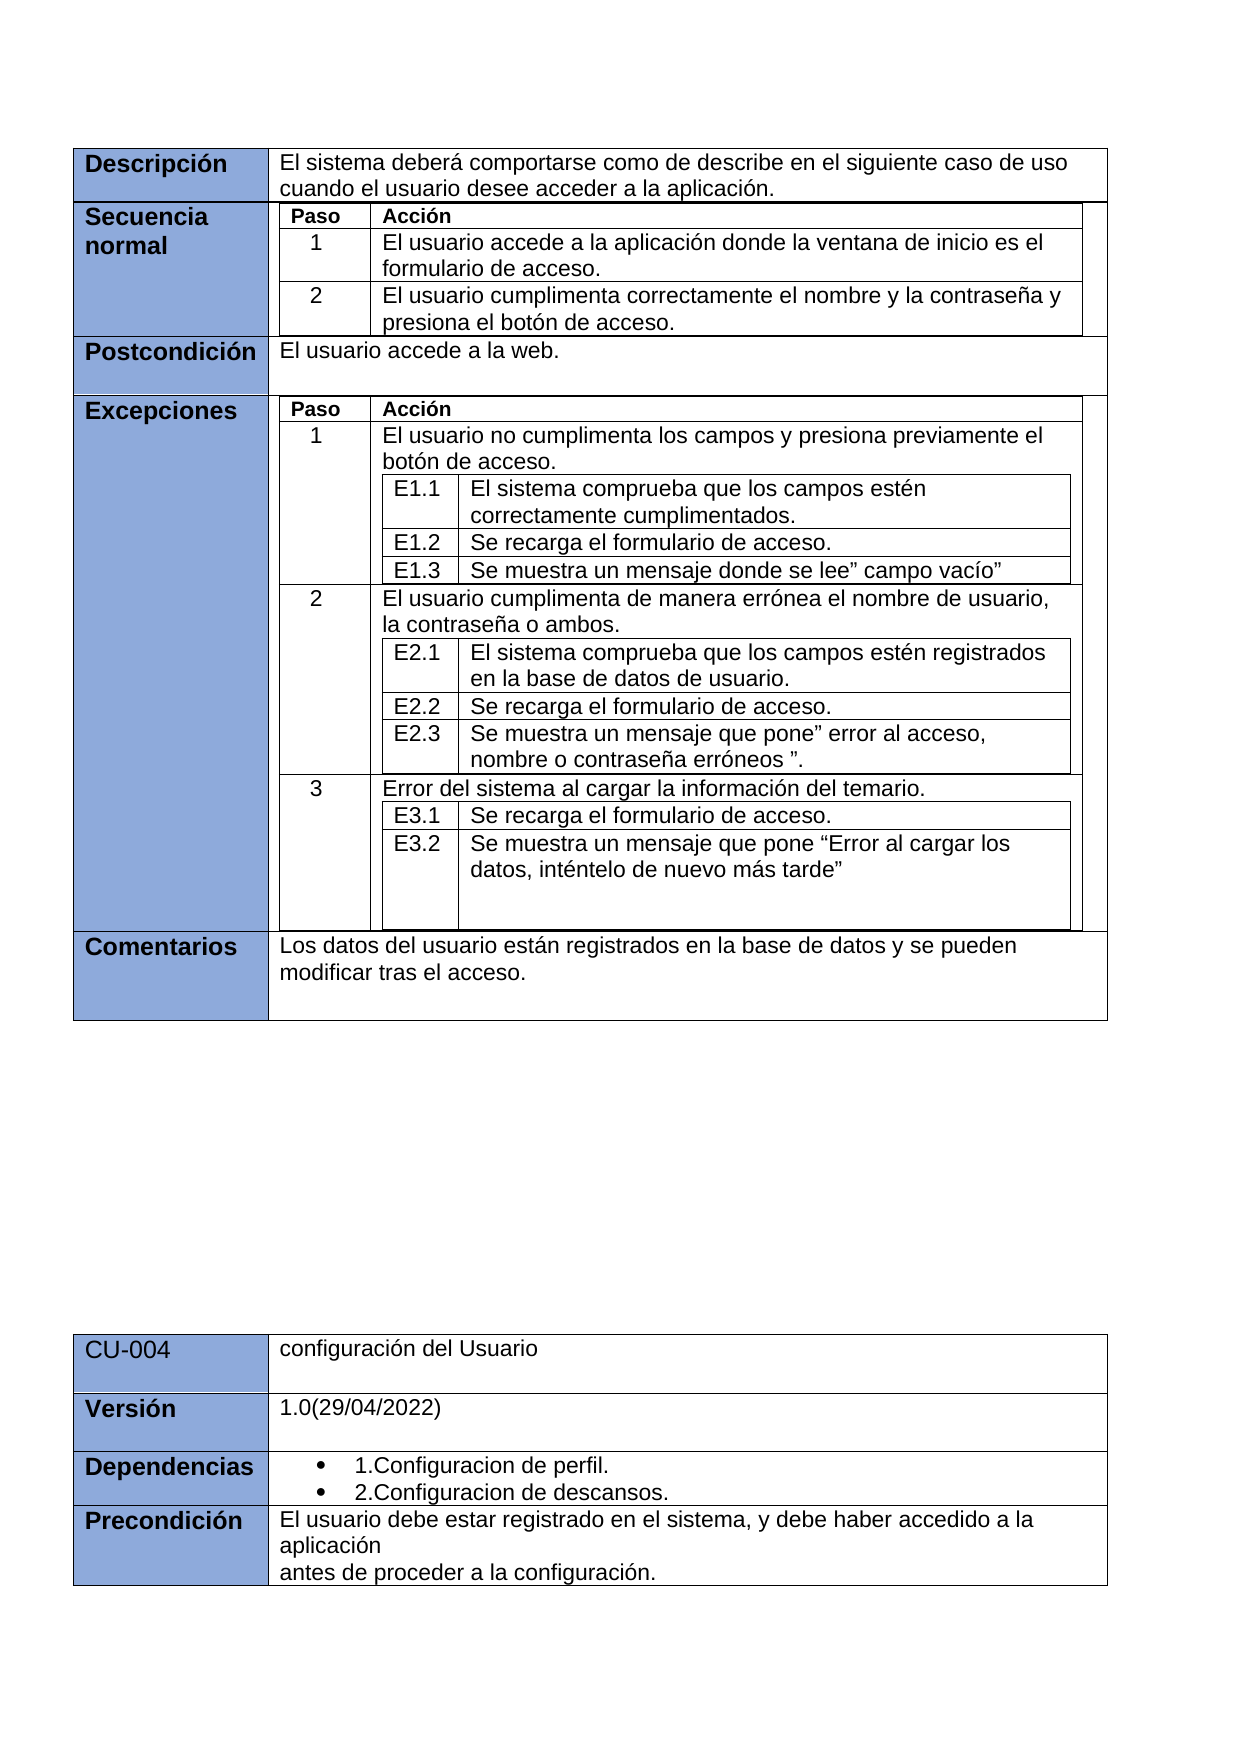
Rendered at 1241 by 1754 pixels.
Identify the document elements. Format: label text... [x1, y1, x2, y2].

table_cell El sistema deberá comportarse como de describe en el siguiente caso de uso cuando el usuario desee acceder a la aplicación. [269, 149, 1107, 201]
table_cell E2.2 [383, 693, 458, 719]
table_cell 1 [280, 422, 370, 584]
table_cell [269, 396, 279, 931]
table_cell Se muestra un mensaje que pone “Error al cargar los datos, inténtelo de nuevo más tarde” [459, 830, 1070, 929]
table_cell E1.2 [383, 529, 458, 556]
table_header CU-004 [74, 1335, 268, 1392]
table_cell [1083, 203, 1107, 336]
table_cell Excepciones [74, 396, 268, 931]
table_header E1.1 [383, 475, 458, 528]
table_header E3.1 [383, 802, 458, 829]
table_cell 1.0(29/04/2022) [269, 1394, 1107, 1451]
table_cell Los datos del usuario están registrados en la base de datos y se pueden modificar tras el acceso. [269, 932, 1107, 1020]
table_header Se recarga el formulario de acceso. [459, 802, 1070, 829]
table_cell 2 [280, 282, 370, 335]
table_cell E3.2 [383, 830, 458, 929]
table_header Paso [280, 397, 370, 421]
table_cell El usuario cumplimenta de manera errónea el nombre de usuario, la contraseña o ambos. [371, 585, 1082, 774]
table_header E2.1 [383, 639, 458, 692]
table_header El sistema comprueba que los campos estén correctamente cumplimentados. [459, 475, 1070, 528]
table_cell Comentarios [74, 932, 268, 1020]
table_cell Error del sistema al cargar la información del temario. [371, 775, 1082, 930]
table_cell Dependencias [74, 1452, 268, 1505]
table_cell E2.3 [383, 720, 458, 773]
table_cell Versión [74, 1394, 268, 1451]
table_cell El usuario cumplimenta correctamente el nombre y la contraseña y presiona el botón de acceso. [371, 282, 1082, 335]
table_cell [269, 203, 279, 336]
table_cell El usuario accede a la aplicación donde la ventana de inicio es el formulario de acceso. [371, 229, 1082, 281]
table_cell [1083, 396, 1107, 931]
table_cell El usuario no cumplimenta los campos y presiona previamente el botón de acceso. [371, 422, 1082, 584]
table_cell 1.Configuracion de perfil. 2.Configuracion de descansos. [269, 1452, 1107, 1505]
table_cell Se muestra un mensaje que pone” error al acceso, nombre o contraseña erróneos ”. [459, 720, 1070, 773]
table_cell Precondición [74, 1506, 268, 1585]
table_cell 3 [280, 775, 370, 930]
table_cell Se recarga el formulario de acceso. [459, 529, 1070, 556]
table_cell 2 [280, 585, 370, 774]
table_cell E1.3 [383, 557, 458, 583]
table_cell El usuario accede a la web. [269, 337, 1107, 394]
table_cell Se muestra un mensaje donde se lee” campo vacío” [459, 557, 1070, 583]
table_cell 1 [280, 229, 370, 281]
table_header Acción [371, 204, 1082, 227]
table_cell Descripción [74, 149, 268, 201]
table_cell Se recarga el formulario de acceso. [459, 693, 1070, 719]
table_cell Secuencia normal [74, 203, 268, 336]
table_cell El usuario debe estar registrado en el sistema, y debe haber accedido a la aplicación antes de proceder a la configuración. [269, 1506, 1107, 1585]
table_header Paso [280, 204, 370, 227]
table_header El sistema comprueba que los campos estén registrados en la base de datos de usuario. [459, 639, 1070, 692]
table_header Acción [371, 397, 1082, 421]
table_cell Postcondición [74, 337, 268, 394]
table_header configuración del Usuario [269, 1335, 1107, 1392]
